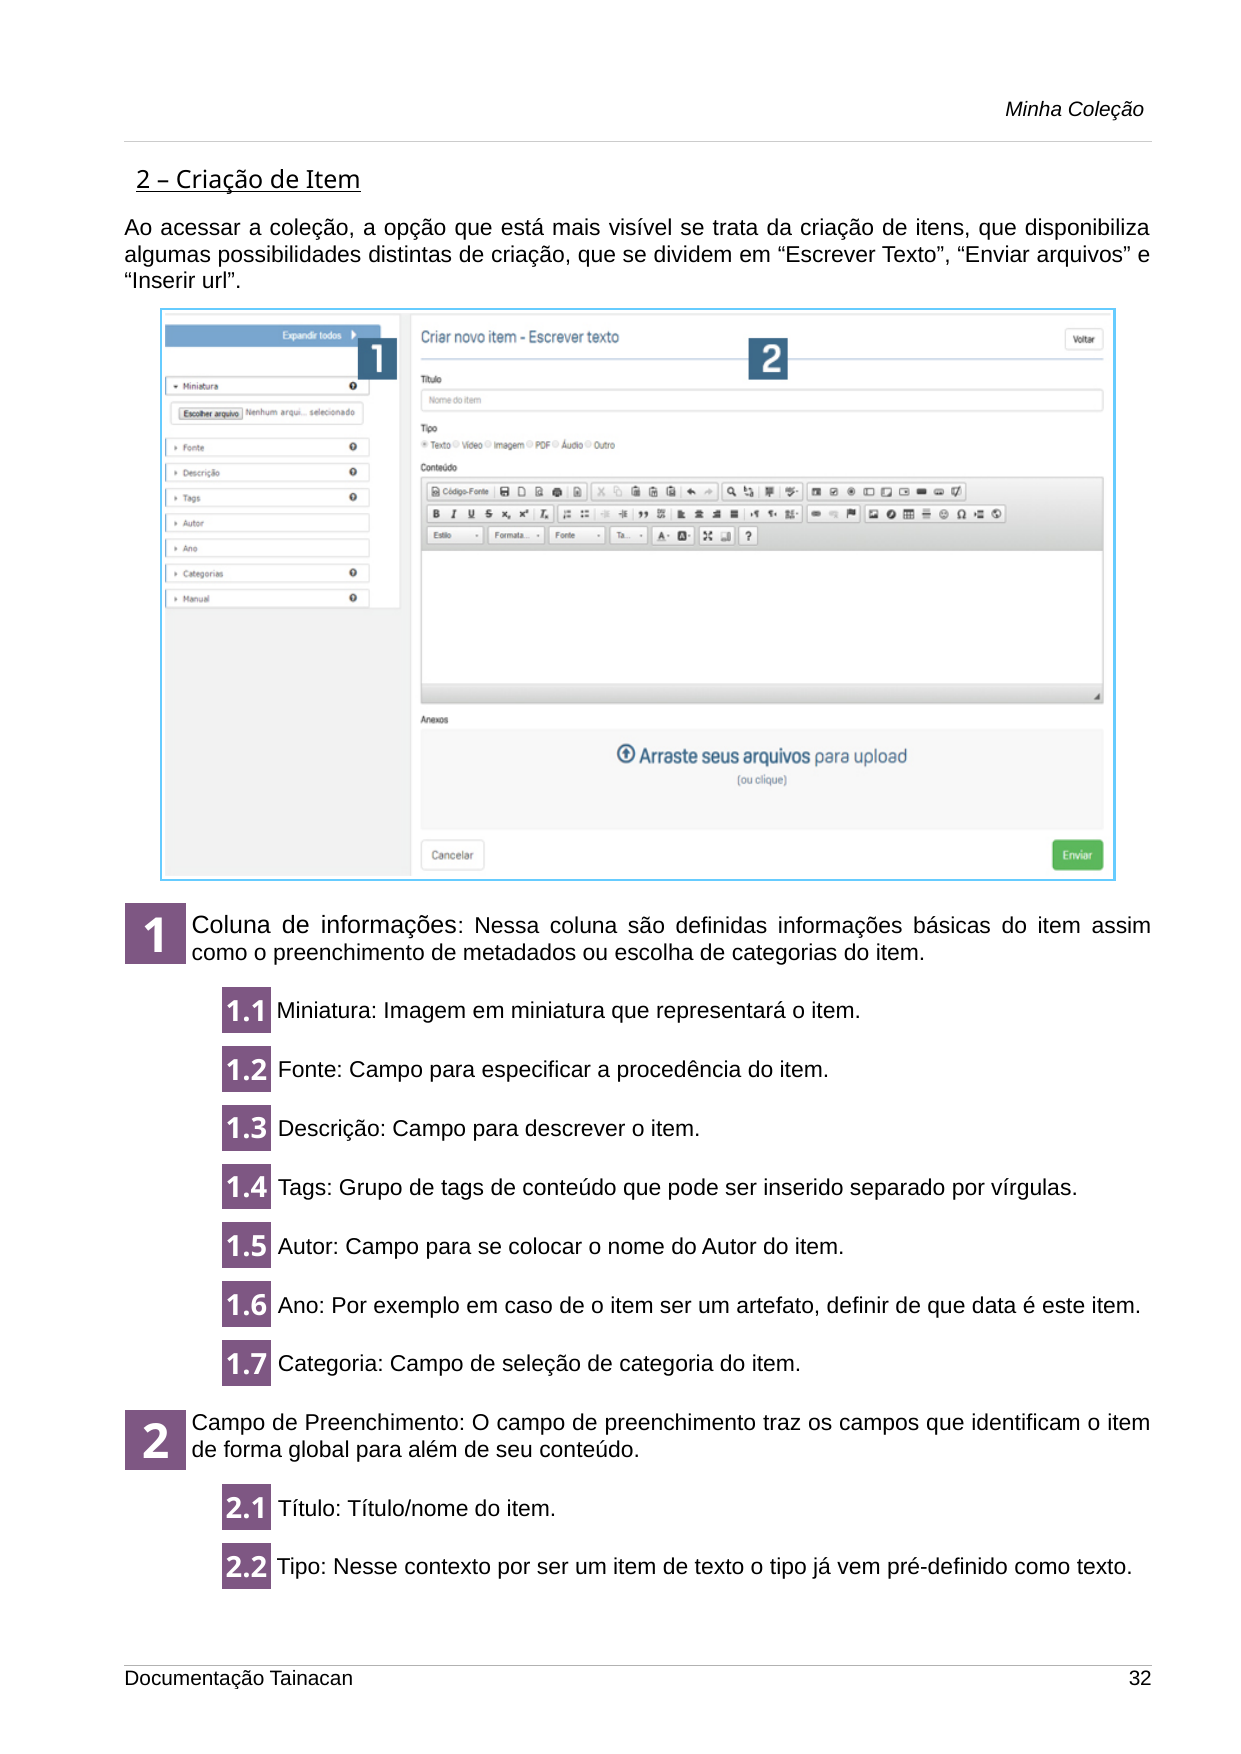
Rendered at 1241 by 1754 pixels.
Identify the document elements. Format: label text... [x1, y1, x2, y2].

text [130, 1115, 222, 1141]
text Tipo: Nesse contexto por ser um item de texto o tipo já vem pré-definido como texto. [271, 1553, 1152, 1580]
table_header Minha Coleção [124, 91, 1152, 141]
text Ao acessar a coleção, a opção que está mais visível se trata da criação de itens, que disponibiliza algumas possibilidades distintas de criação, que se dividem em “Escrever Texto”, “Enviar arquivos” e “Inserir url”. [124, 214, 1152, 293]
text [130, 1553, 222, 1580]
text Coluna de informações: Nessa coluna são definidas informações básicas do item assim como o preenchimento de metadados ou escolha de categorias do item. [130, 326, 1152, 965]
text Título: Título/nome do item. [271, 1494, 1152, 1521]
text Miniatura: Imagem em miniatura que representará o item. [271, 997, 1152, 1024]
picture [165, 313, 1111, 876]
text [130, 997, 222, 1024]
subtitle 2 – Criação de Item [136, 162, 1152, 196]
text Descrição: Campo para descrever o item. [271, 1115, 1152, 1141]
text Fonte: Campo para especificar a procedência do item. [271, 1056, 1152, 1082]
text [162, 310, 1113, 879]
text [130, 1233, 222, 1259]
text [130, 1494, 222, 1521]
text [130, 1350, 222, 1377]
text [130, 1174, 222, 1200]
text [130, 1292, 222, 1318]
text Campo de Preenchimento: O campo de preenchimento traz os campos que identificam o item de forma global para além de seu conteúdo. [130, 1409, 1152, 1462]
text [130, 1056, 222, 1082]
text Tags: Grupo de tags de conteúdo que pode ser inserido separado por vírgulas. [271, 1174, 1152, 1200]
text Ano: Por exemplo em caso de o item ser um artefato, definir de que data é este item. [271, 1292, 1152, 1318]
text Categoria: Campo de seleção de categoria do item. [271, 1350, 1152, 1377]
text Autor: Campo para se colocar o nome do Autor do item. [271, 1233, 1152, 1259]
